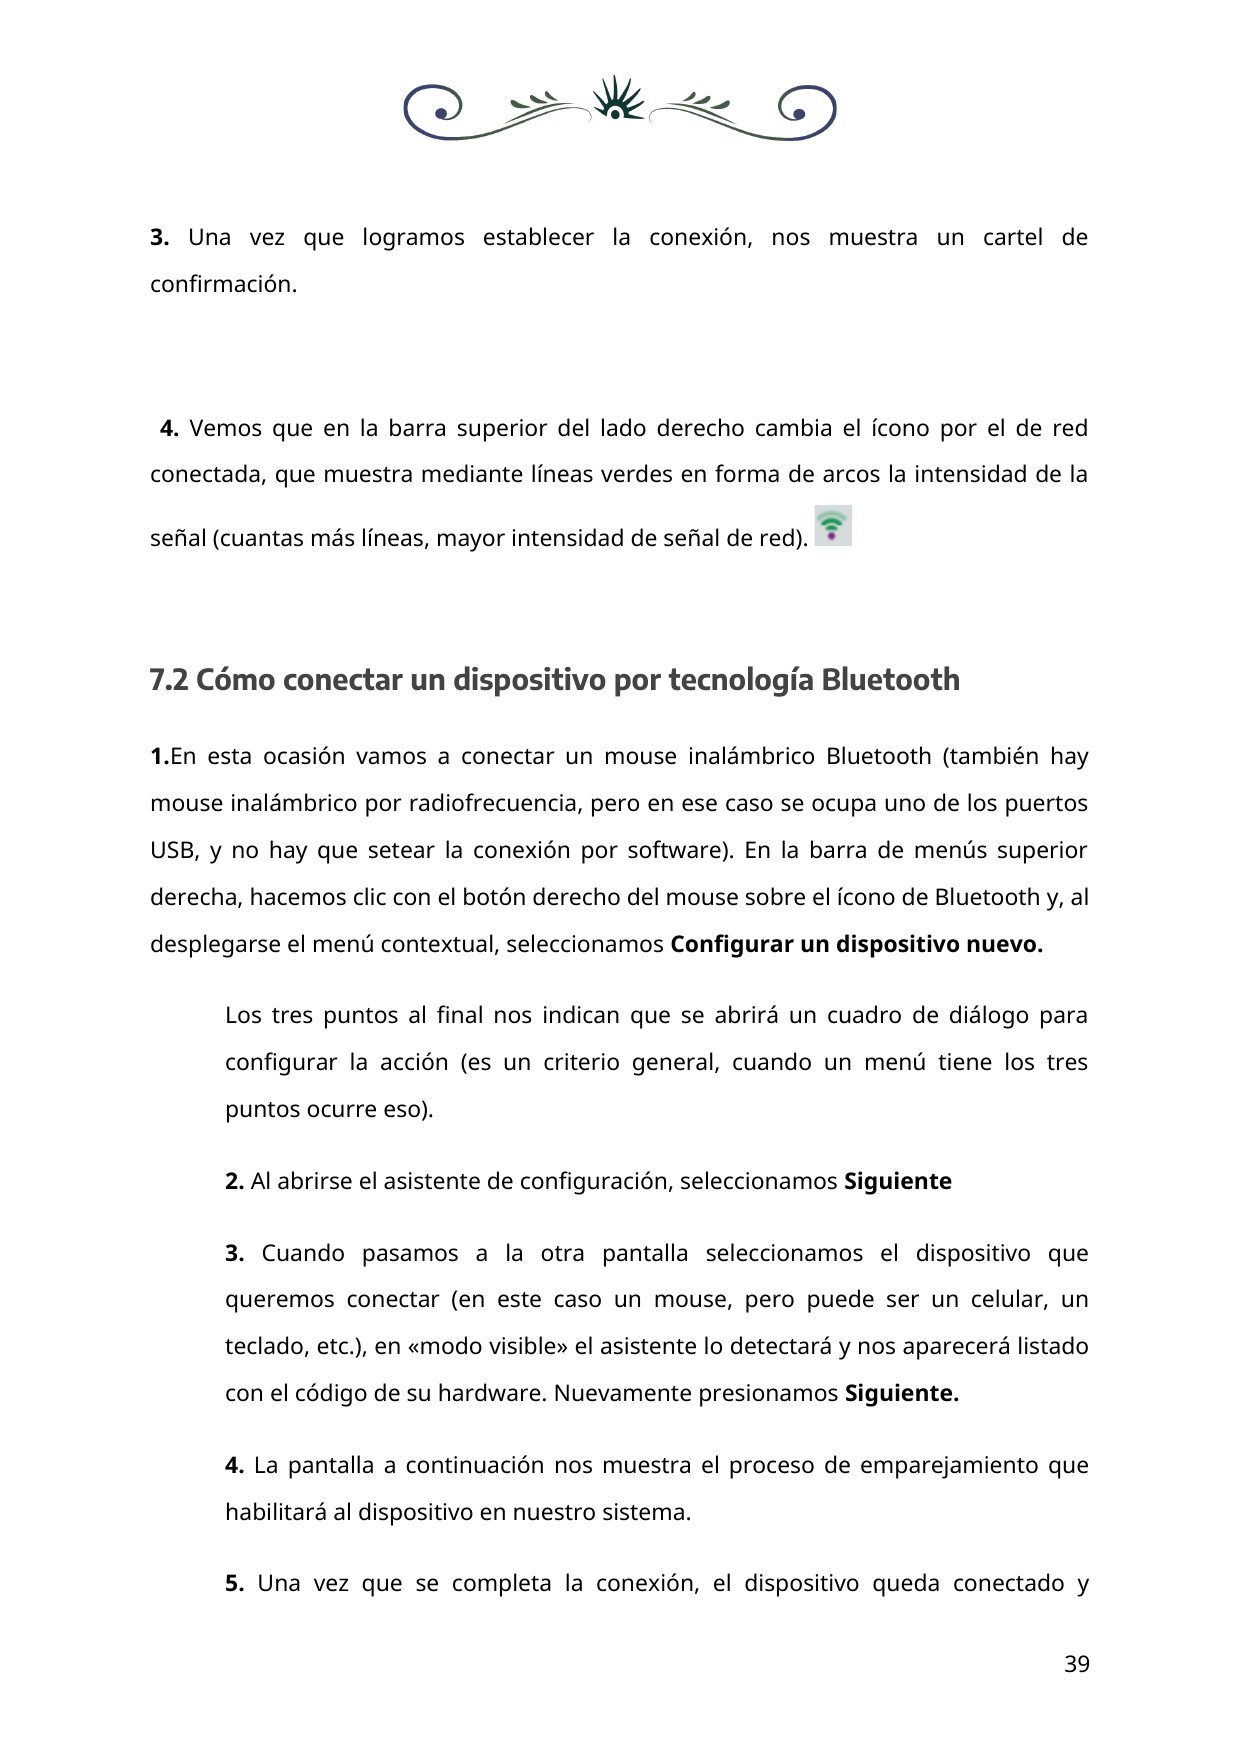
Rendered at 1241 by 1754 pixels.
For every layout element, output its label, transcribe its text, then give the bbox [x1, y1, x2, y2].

text Los tres puntos al final nos indican que se abrirá un cuadro de diálogo para configurar la acción (es un criterio general, cuando un menú tiene los tres puntos ocurre eso). [225, 999, 1090, 1124]
text 1.En esta ocasión vamos a conectar un mouse inalámbrico Bluetooth (también hay mouse inalámbrico por radiofrecuencia, pero en ese caso se ocupa uno de los puertos USB, y no hay que setear la conexión por software). En la barra de menús superior derecha, hacemos clic con el botón derecho del mouse sobre el ícono de Bluetooth y, al desplegarse el menú contextual, seleccionamos Configurar un dispositivo nuevo. [150, 740, 1090, 959]
text 3. Cuando pasamos a la otra pantalla seleccionamos el dispositivo que queremos conectar (en este caso un mouse, pero puede ser un celular, un teclado, etc.), en «modo visible» el asistente lo detectará y nos aparecerá listado con el código de su hardware. Nuevamente presionamos Siguiente. [225, 1237, 1090, 1408]
picture [814, 505, 853, 546]
text 5. Una vez que se completa la conexión, el dispositivo queda conectado y [150, 1567, 1090, 1599]
text 2. Al abrirse el asistente de configuración, seleccionamos Siguiente [225, 1165, 1090, 1196]
text 4. La pantalla a continuación nos muestra el proceso de emparejamiento que habilitará al dispositivo en nuestro sistema. [225, 1449, 1090, 1527]
text 4. Vemos que en la barra superior del lado derecho cambia el ícono por el de red conectada, que muestra mediante líneas verdes en forma de arcos la intensidad de la señal (cuantas más líneas, mayor intensidad de señal de red). [150, 412, 1090, 553]
text 3. Una vez que logramos establecer la conexión, nos muestra un cartel de confirmación. [150, 221, 1090, 299]
subtitle 7.2 Cómo conectar un dispositivo por tecnología Bluetooth [150, 661, 1090, 697]
picture [403, 75, 837, 141]
